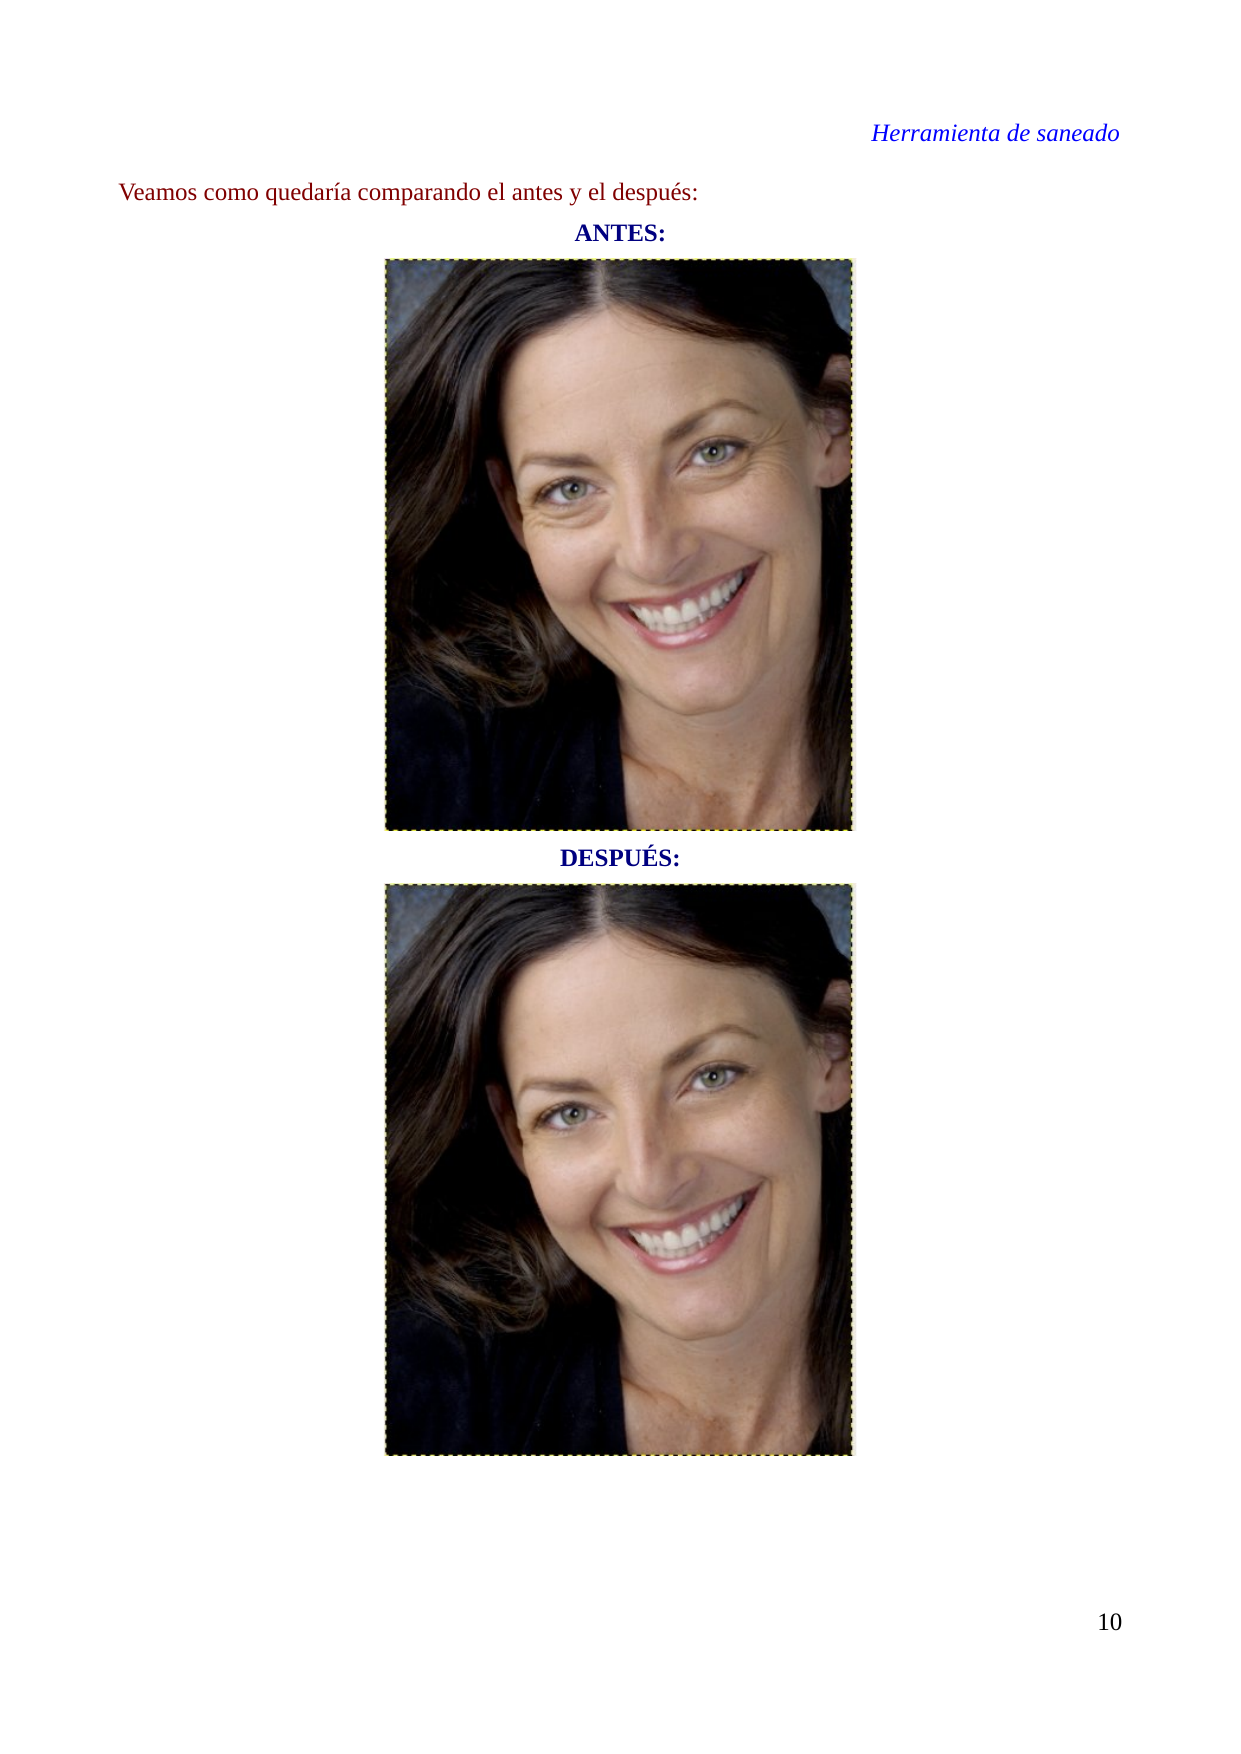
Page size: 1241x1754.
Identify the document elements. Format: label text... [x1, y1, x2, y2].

text Veamos como quedaría comparando el antes y el después: [118, 177, 1122, 206]
text ANTES: [118, 218, 1122, 246]
picture [383, 883, 857, 1456]
text DESPUÉS: [118, 843, 1122, 871]
picture [383, 258, 857, 831]
